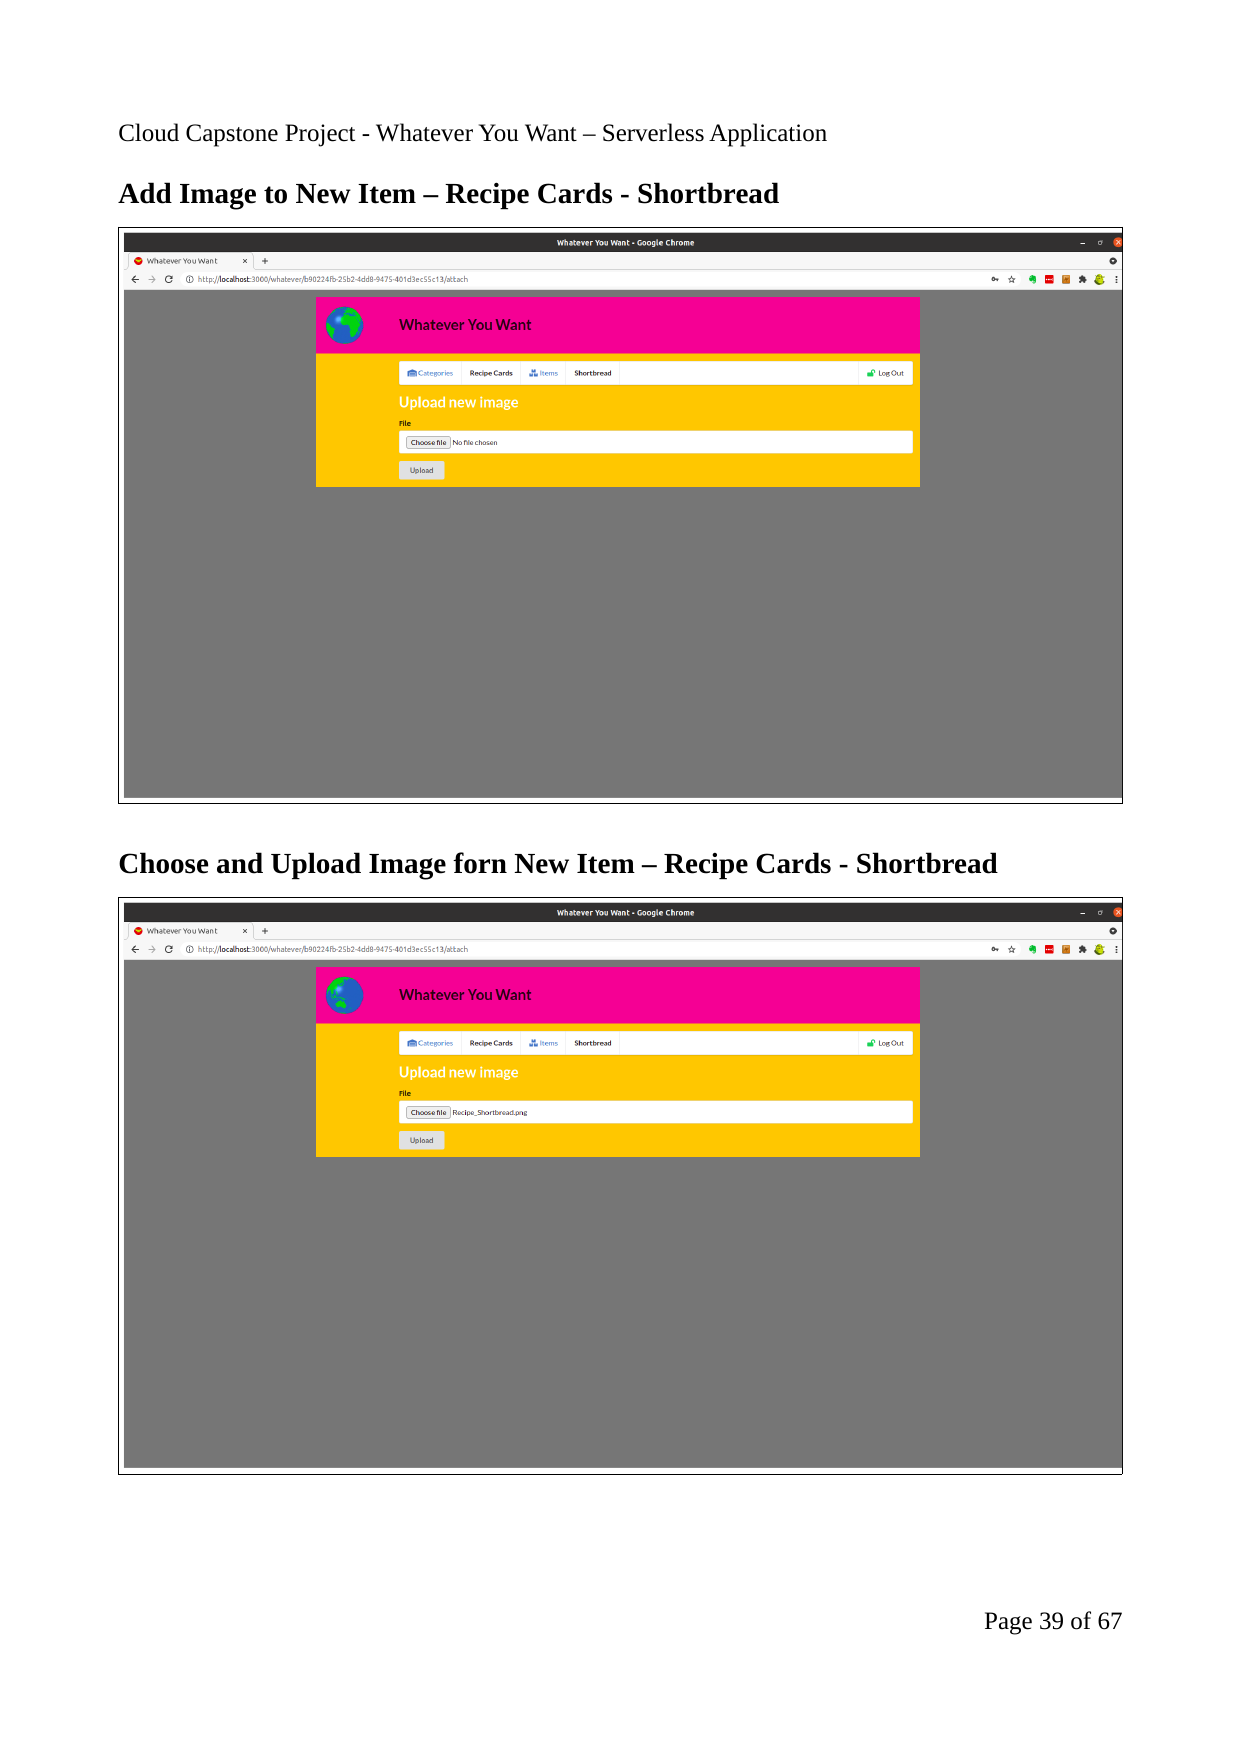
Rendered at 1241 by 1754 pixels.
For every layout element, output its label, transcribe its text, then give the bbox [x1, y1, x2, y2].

picture [123, 232, 1123, 798]
subtitle Add Image to New Item – Recipe Cards - Shortbread [118, 176, 1122, 210]
table_header [119, 228, 1122, 803]
picture [123, 902, 1123, 1468]
table_header [119, 898, 1122, 1473]
subtitle Choose and Upload Image forn New Item – Recipe Cards - Shortbread [118, 847, 1122, 880]
